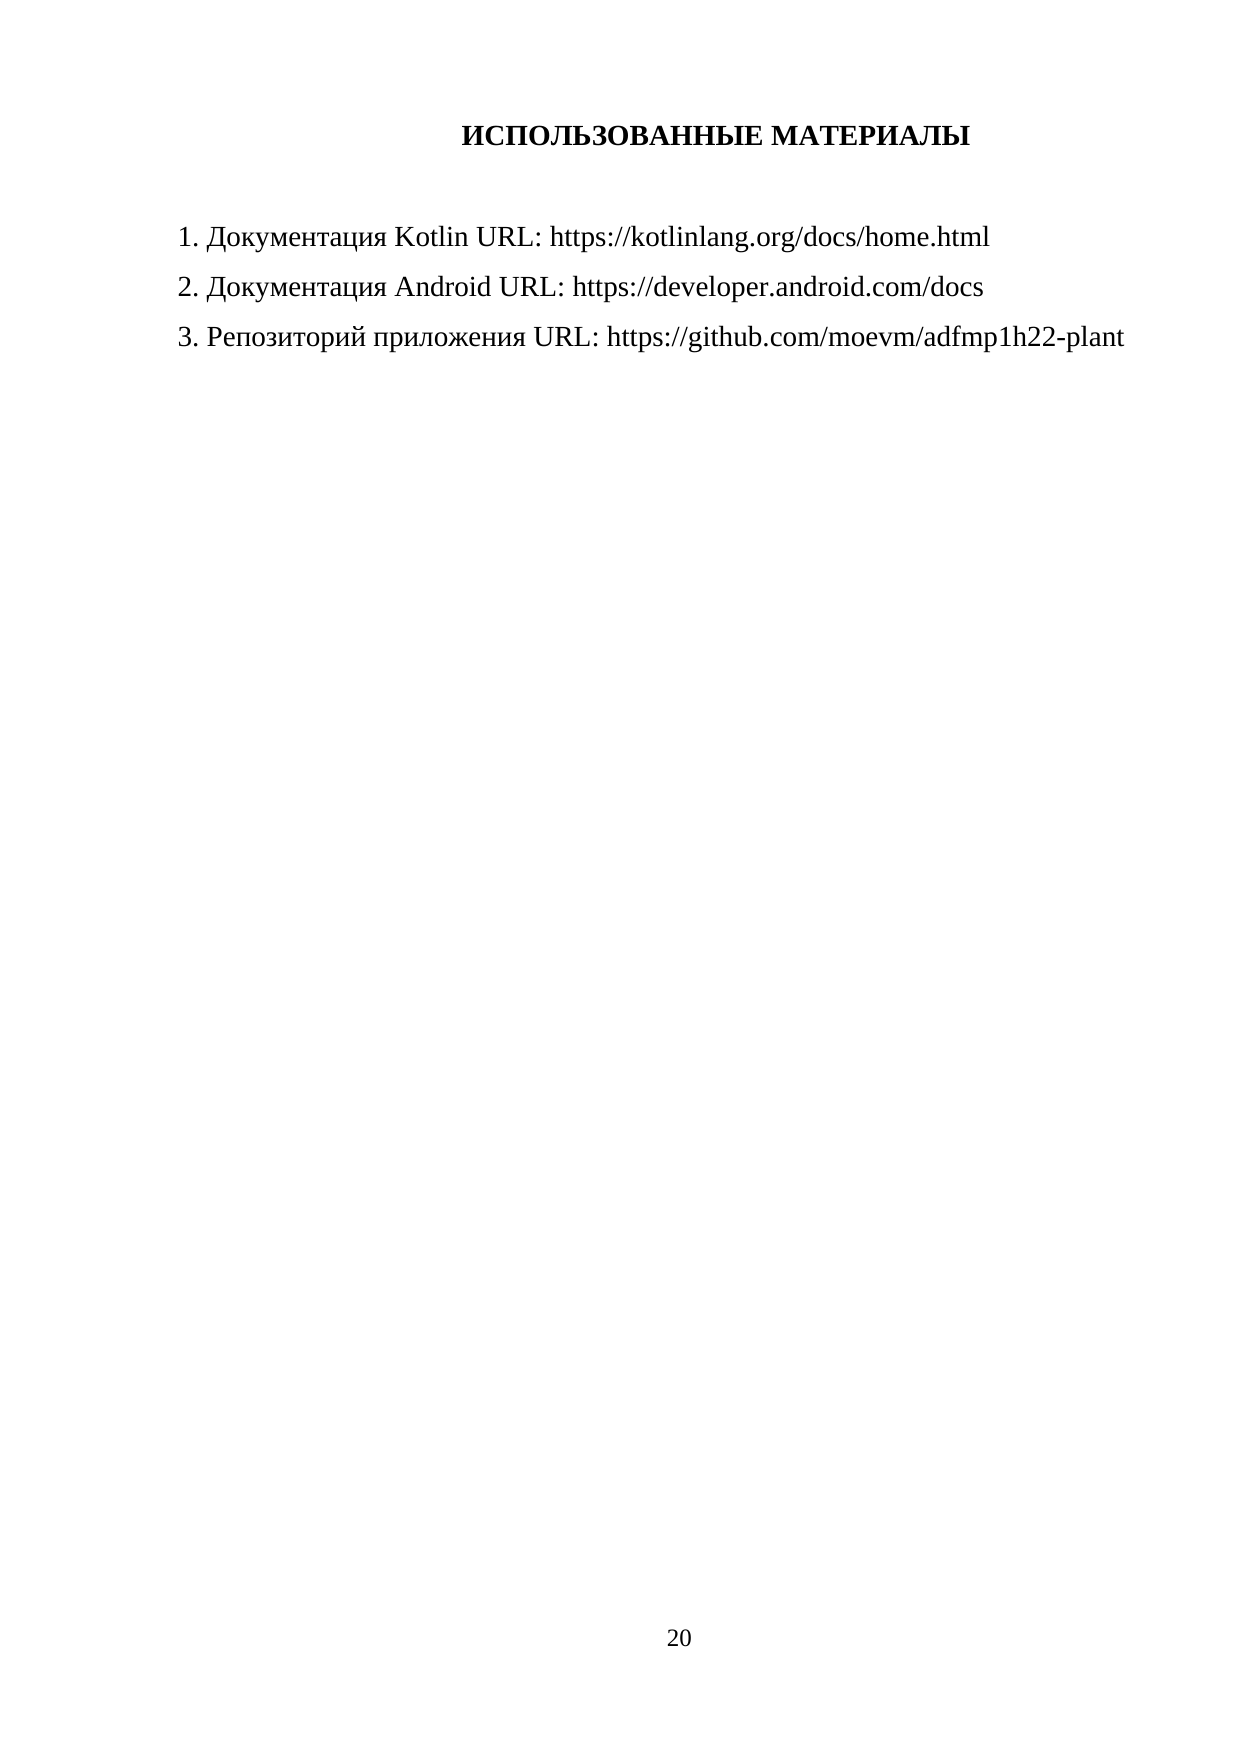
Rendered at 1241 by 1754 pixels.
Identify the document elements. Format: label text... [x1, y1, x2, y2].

text 1. Документация Kotlin URL: https://kotlinlang.org/docs/home.html [177, 219, 1181, 252]
list Использованные материалы [221, 118, 1181, 152]
text 2. Документация Android URL: https://developer.android.com/docs [177, 269, 1181, 303]
text 3. Репозиторий приложения URL: https://github.com/moevm/adfmp1h22-plant [177, 319, 1181, 353]
